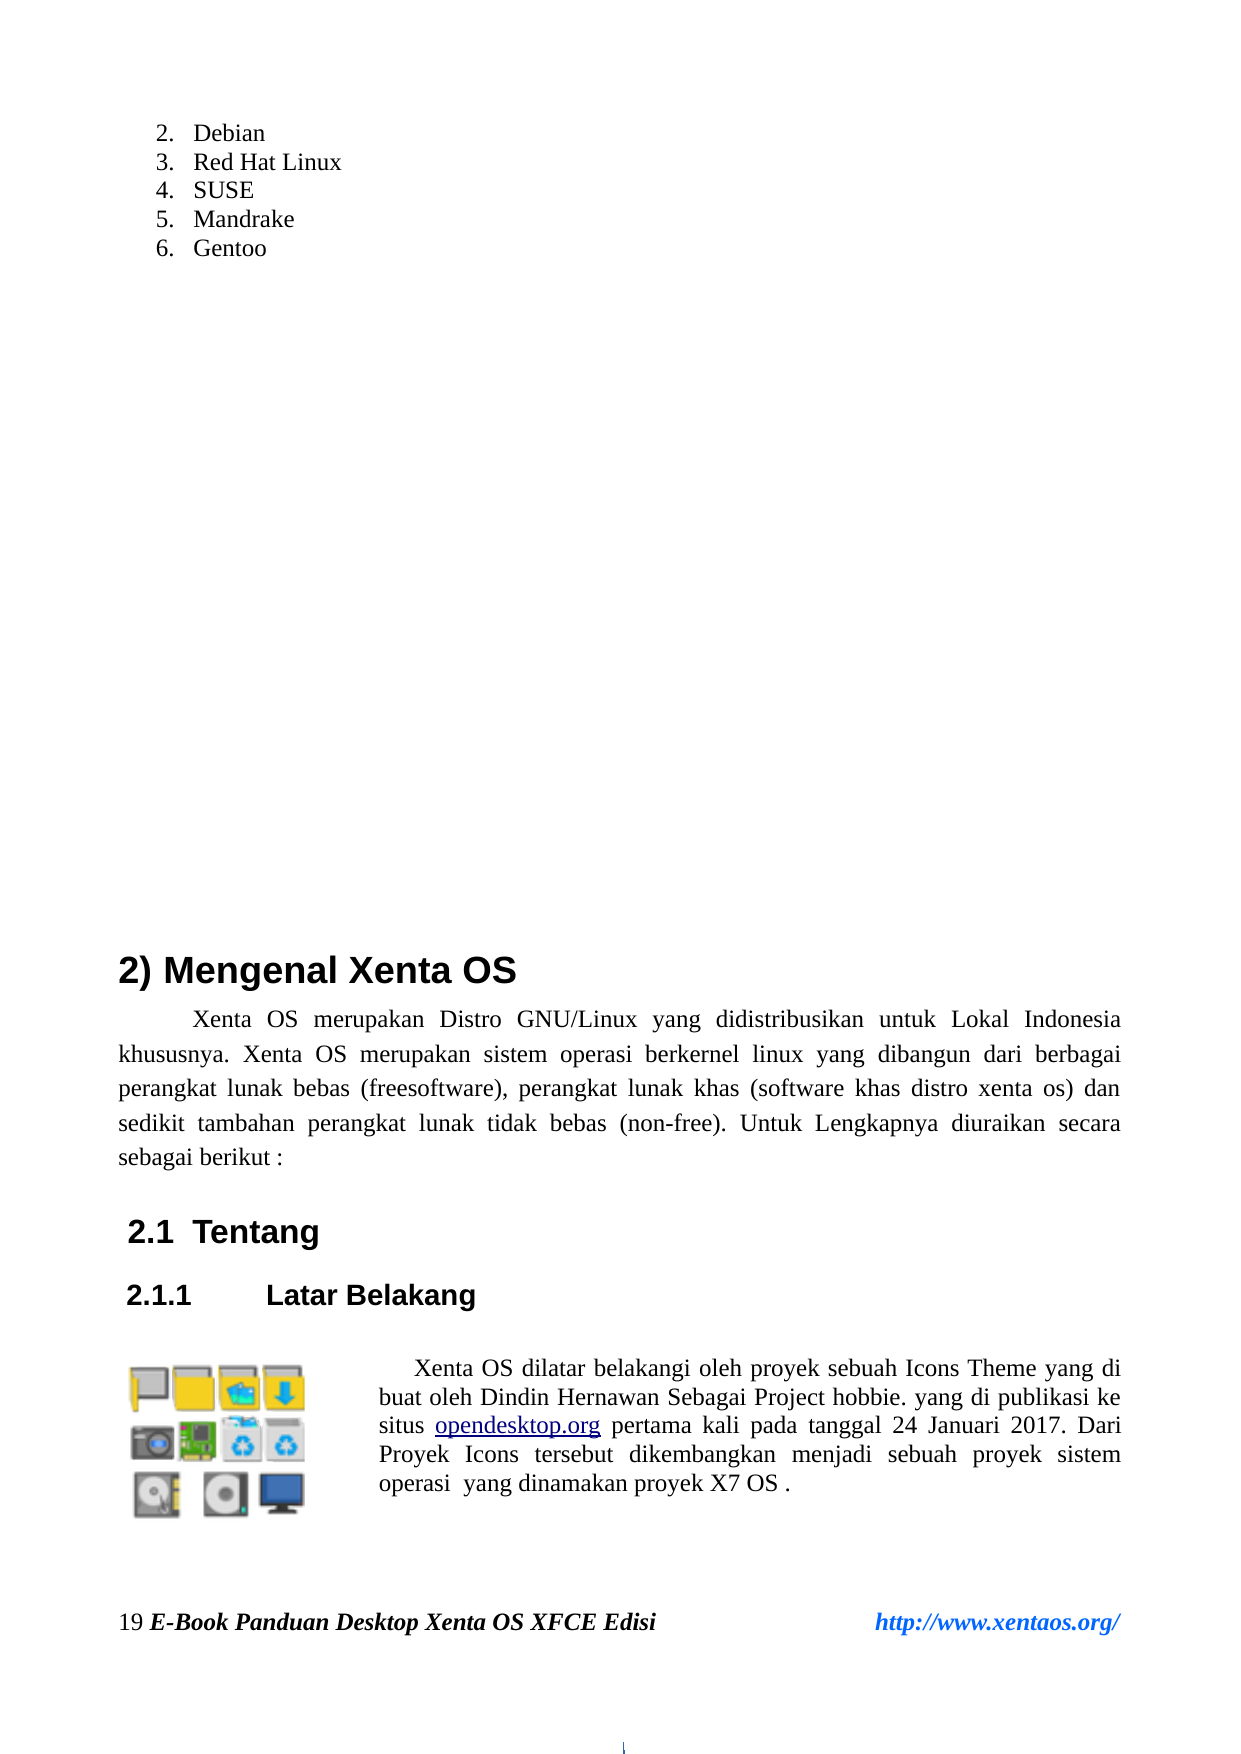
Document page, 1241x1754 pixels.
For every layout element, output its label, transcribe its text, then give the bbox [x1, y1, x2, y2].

text Xenta OS dilatar belakangi oleh proyek sebuah Icons Theme yang di buat oleh Dindin Hernawan Sebagai Project hobbie. yang di publikasi ke situs opendesktop.org pertama kali pada tanggal 24 Januari 2017. Dari Proyek Icons tersebut dikembangkan menjadi sebuah proyek sistem operasi yang dinamakan proyek X7 OS . [305, 1353, 1122, 1497]
subtitle Mengenal Xenta OS [118, 948, 1122, 992]
list SUSE [156, 176, 1122, 204]
subtitle Latar Belakang [118, 1278, 1122, 1312]
list Gentoo [156, 233, 1122, 262]
list Debian [156, 118, 1122, 147]
subtitle Tentang [118, 1212, 1122, 1251]
text Xenta OS merupakan Distro GNU/Linux yang didistribusikan untuk Lokal Indonesia khususnya. Xenta OS merupakan sistem operasi berkernel linux yang dibangun dari berbagai perangkat lunak bebas (freesoftware), perangkat lunak khas (software khas distro xenta os) dan sedikit tambahan perangkat lunak tidak bebas (non-free). Untuk Lengkapnya diuraikan secara sebagai berikut : [118, 1004, 1122, 1171]
list Mandrake [156, 204, 1122, 233]
picture [127, 1350, 305, 1527]
list Red Hat Linux [156, 147, 1122, 176]
